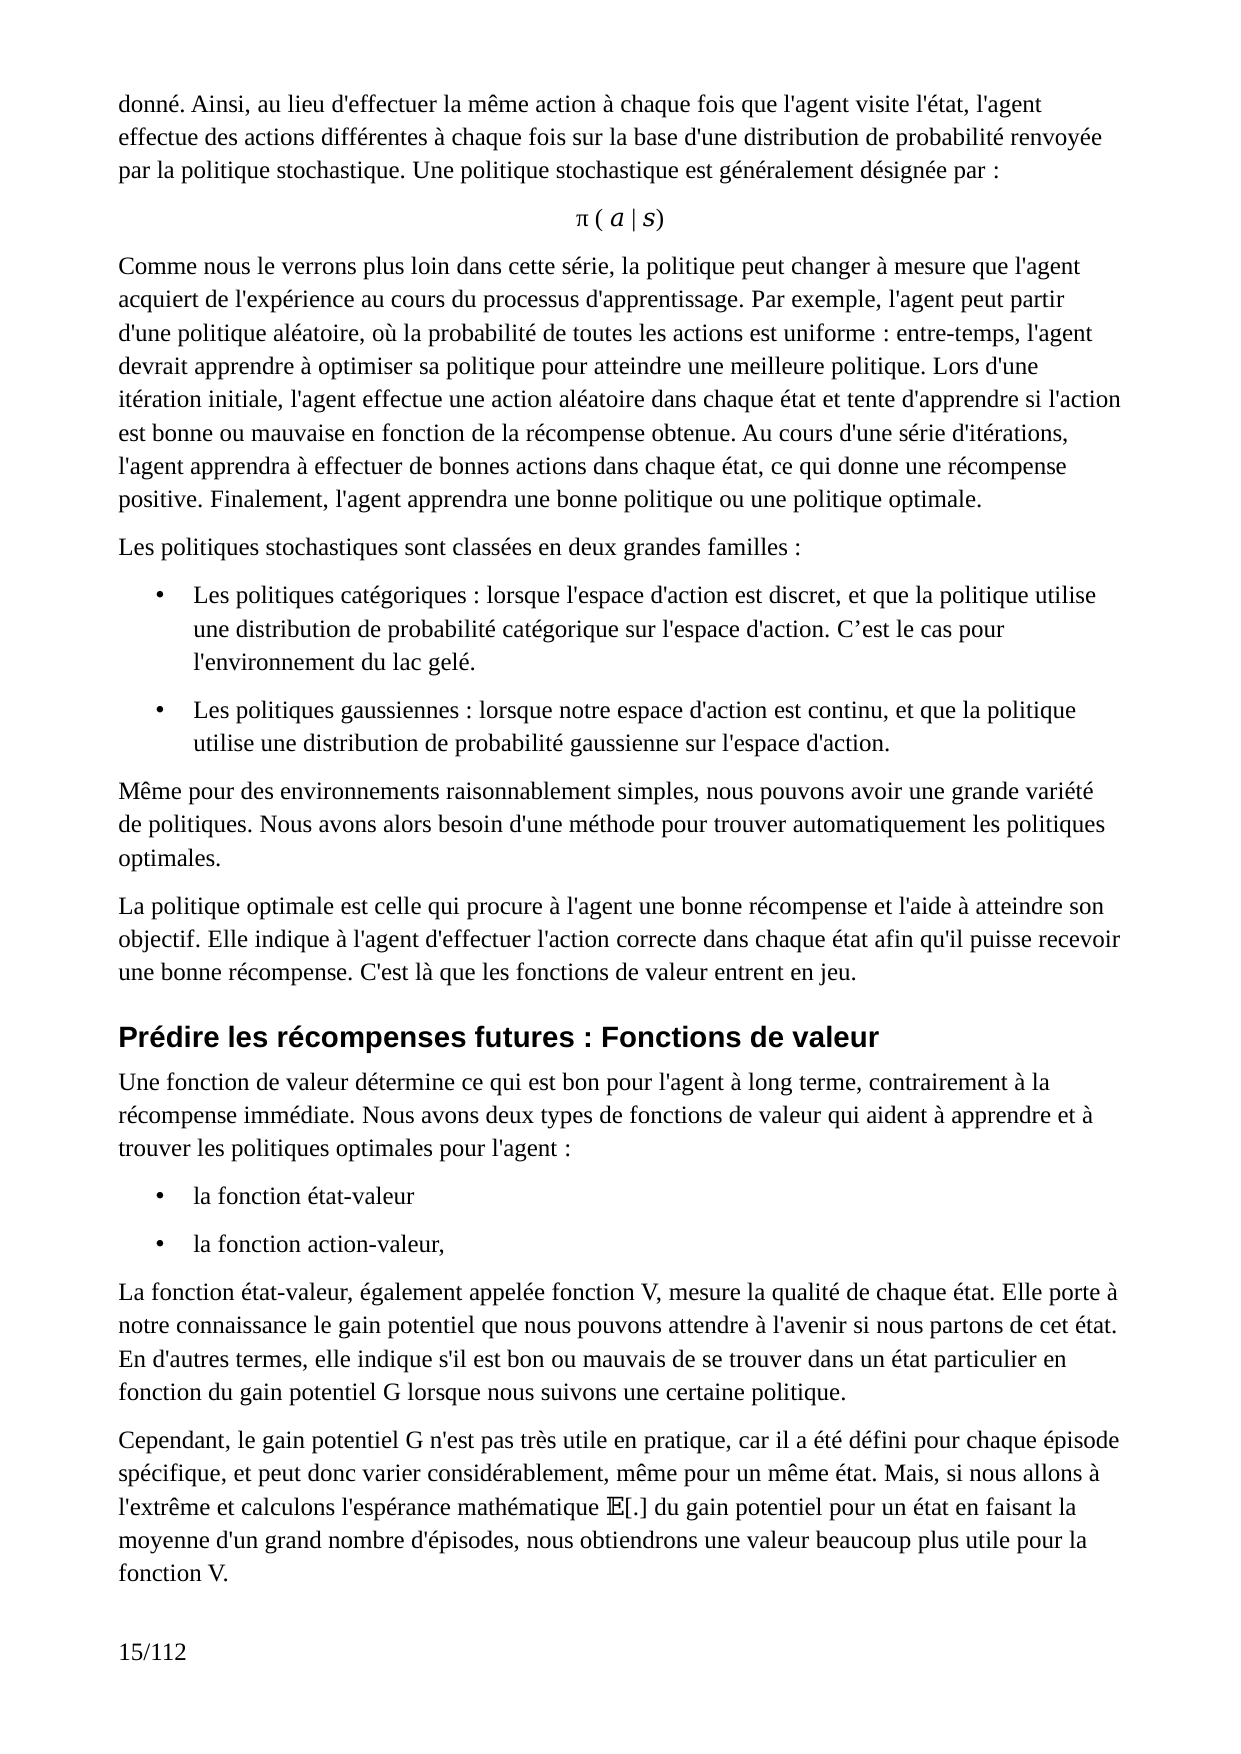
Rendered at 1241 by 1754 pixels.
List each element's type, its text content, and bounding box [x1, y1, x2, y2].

text Même pour des environnements raisonnablement simples, nous pouvons avoir une grande variété de politiques. Nous avons alors besoin d'une méthode pour trouver automatiquement les politiques optimales. [118, 776, 1122, 872]
list la fonction action-valeur, [156, 1229, 1122, 1258]
subtitle Prédire les récompenses futures : Fonctions de valeur [118, 1020, 1122, 1054]
text Une fonction de valeur détermine ce qui est bon pour l'agent à long terme, contrairement à la récompense immédiate. Nous avons deux types de fonctions de valeur qui aident à apprendre et à trouver les politiques optimales pour l'agent : [118, 1066, 1122, 1162]
list Les politiques gaussiennes : lorsque notre espace d'action est continu, et que la politique utilise une distribution de probabilité gaussienne sur l'espace d'action. [156, 695, 1122, 757]
text Comme nous le verrons plus loin dans cette série, la politique peut changer à mesure que l'agent acquiert de l'expérience au cours du processus d'apprentissage. Par exemple, l'agent peut partir d'une politique aléatoire, où la probabilité de toutes les actions est uniforme : entre-temps, l'agent devrait apprendre à optimiser sa politique pour atteindre une meilleure politique. Lors d'une itération initiale, l'agent effectue une action aléatoire dans chaque état et tente d'apprendre si l'action est bonne ou mauvaise en fonction de la récompense obtenue. Au cours d'une série d'itérations, l'agent apprendra à effectuer de bonnes actions dans chaque état, ce qui donne une récompense positive. Finalement, l'agent apprendra une bonne politique ou une politique optimale. [118, 251, 1122, 513]
list la fonction état-valeur [156, 1181, 1122, 1210]
list Les politiques catégoriques : lorsque l'espace d'action est discret, et que la politique utilise une distribution de probabilité catégorique sur l'espace d'action. C’est le cas pour l'environnement du lac gelé. [156, 580, 1122, 676]
text π ( 𝑎 | 𝑠) [118, 203, 1122, 232]
text La fonction état-valeur, également appelée fonction V, mesure la qualité de chaque état. Elle porte à notre connaissance le gain potentiel que nous pouvons attendre à l'avenir si nous partons de cet état. En d'autres termes, elle indique s'il est bon ou mauvais de se trouver dans un état particulier en fonction du gain potentiel G lorsque nous suivons une certaine politique. [118, 1277, 1122, 1406]
text Les politiques stochastiques sont classées en deux grandes familles : [118, 532, 1122, 561]
text La politique optimale est celle qui procure à l'agent une bonne récompense et l'aide à atteindre son objectif. Elle indique à l'agent d'effectuer l'action correcte dans chaque état afin qu'il puisse recevoir une bonne récompense. C'est là que les fonctions de valeur entrent en jeu. [118, 891, 1122, 986]
text donné. Ainsi, au lieu d'effectuer la même action à chaque fois que l'agent visite l'état, l'agent effectue des actions différentes à chaque fois sur la base d'une distribution de probabilité renvoyée par la politique stochastique. Une politique stochastique est généralement désignée par : [118, 88, 1122, 184]
text Cependant, le gain potentiel G n'est pas très utile en pratique, car il a été défini pour chaque épisode spécifique, et peut donc varier considérablement, même pour un même état. Mais, si nous allons à l'extrême et calculons l'espérance mathématique 𝔼[.] du gain potentiel pour un état en faisant la moyenne d'un grand nombre d'épisodes, nous obtiendrons une valeur beaucoup plus utile pour la fonction V. [118, 1425, 1122, 1587]
